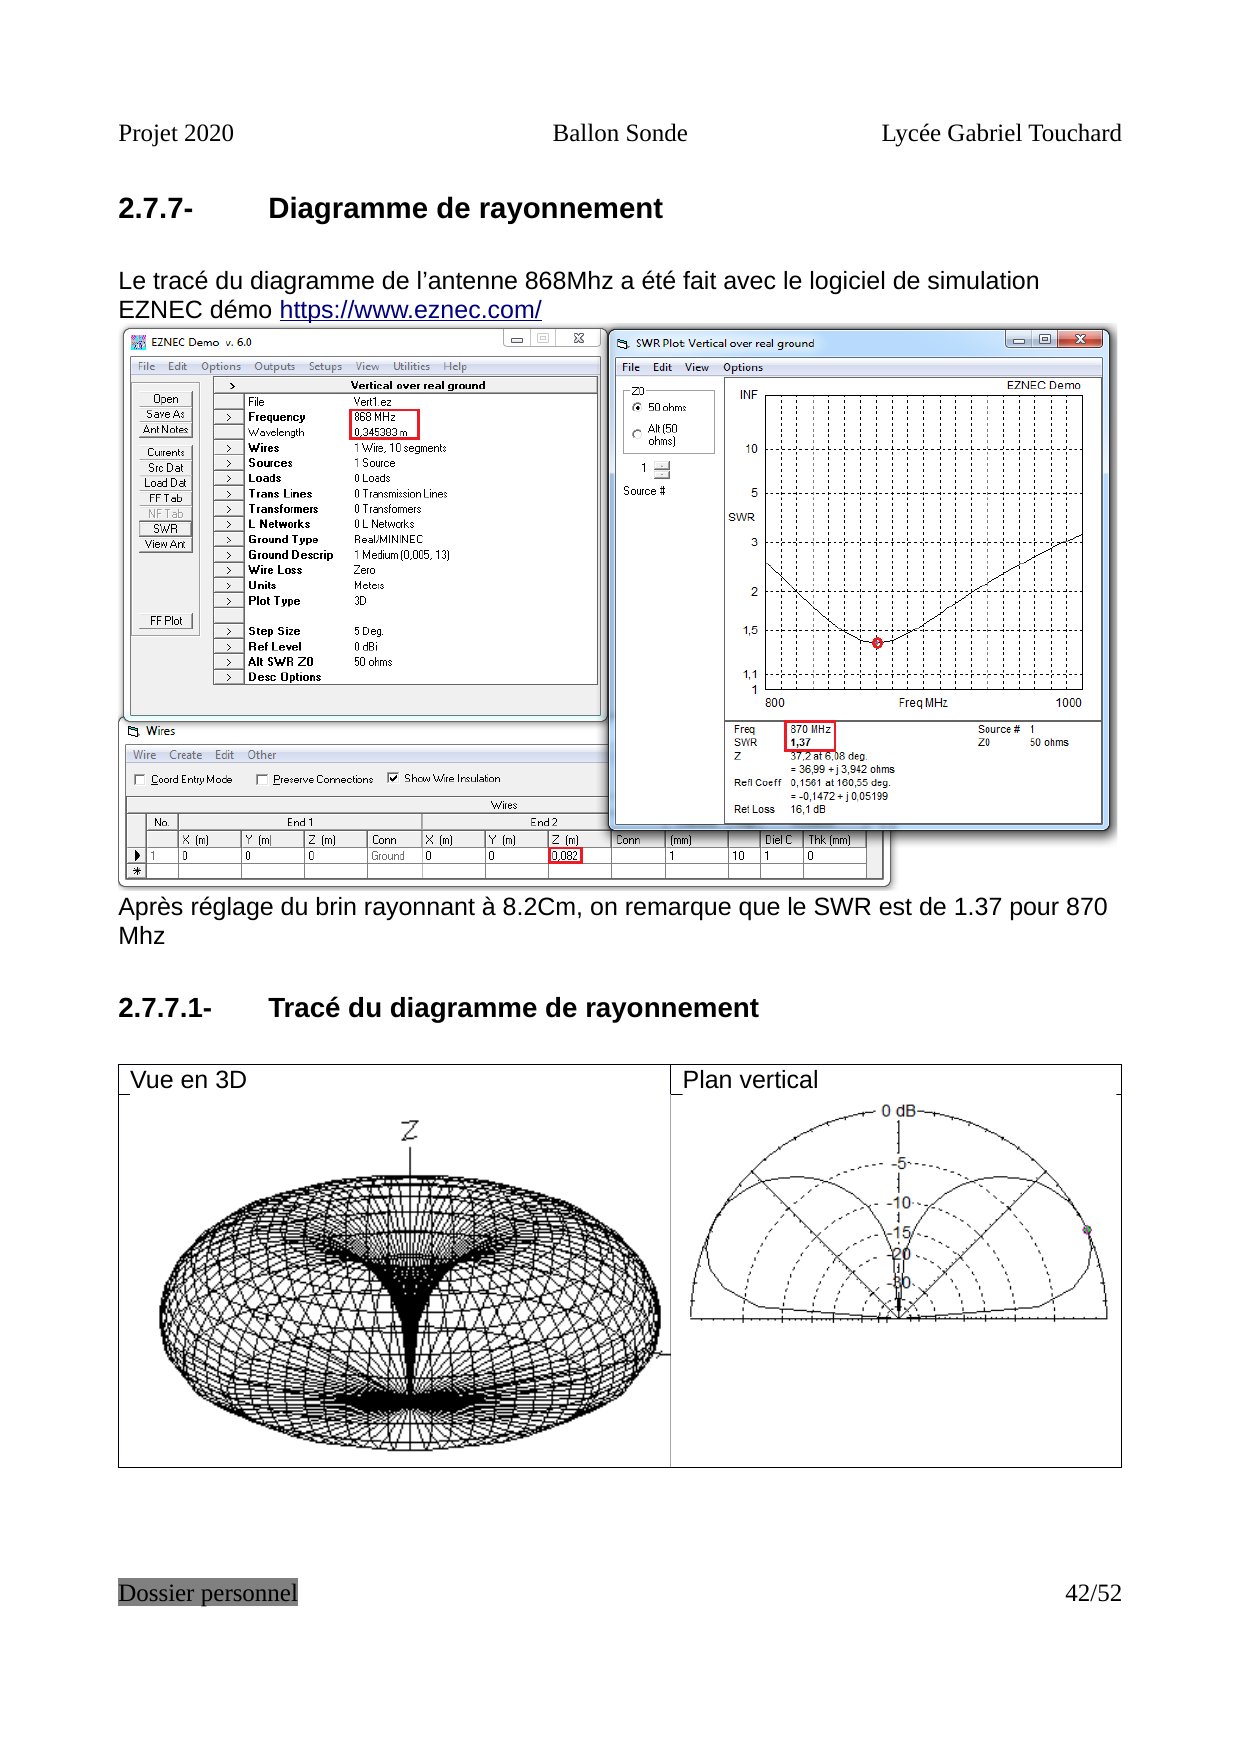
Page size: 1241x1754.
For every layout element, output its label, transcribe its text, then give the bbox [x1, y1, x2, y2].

text Le tracé du diagramme de l’antenne 868Mhz a été fait avec le logiciel de simulation EZNEC démo https://www.eznec.com/ [118, 266, 1122, 323]
table_header Plan vertical [671, 1065, 1121, 1094]
text Après réglage du brin rayonnant à 8.2Cm, on remarque que le SWR est de 1.37 pour 870 Mhz [118, 892, 1122, 950]
table_cell [671, 1095, 1121, 1467]
subtitle Diagramme de rayonnement [118, 191, 1122, 225]
table_header Vue en 3D [119, 1065, 670, 1094]
subtitle Tracé du diagramme de rayonnement [118, 991, 1122, 1023]
table_cell [119, 1095, 130, 1467]
picture [118, 323, 1118, 891]
